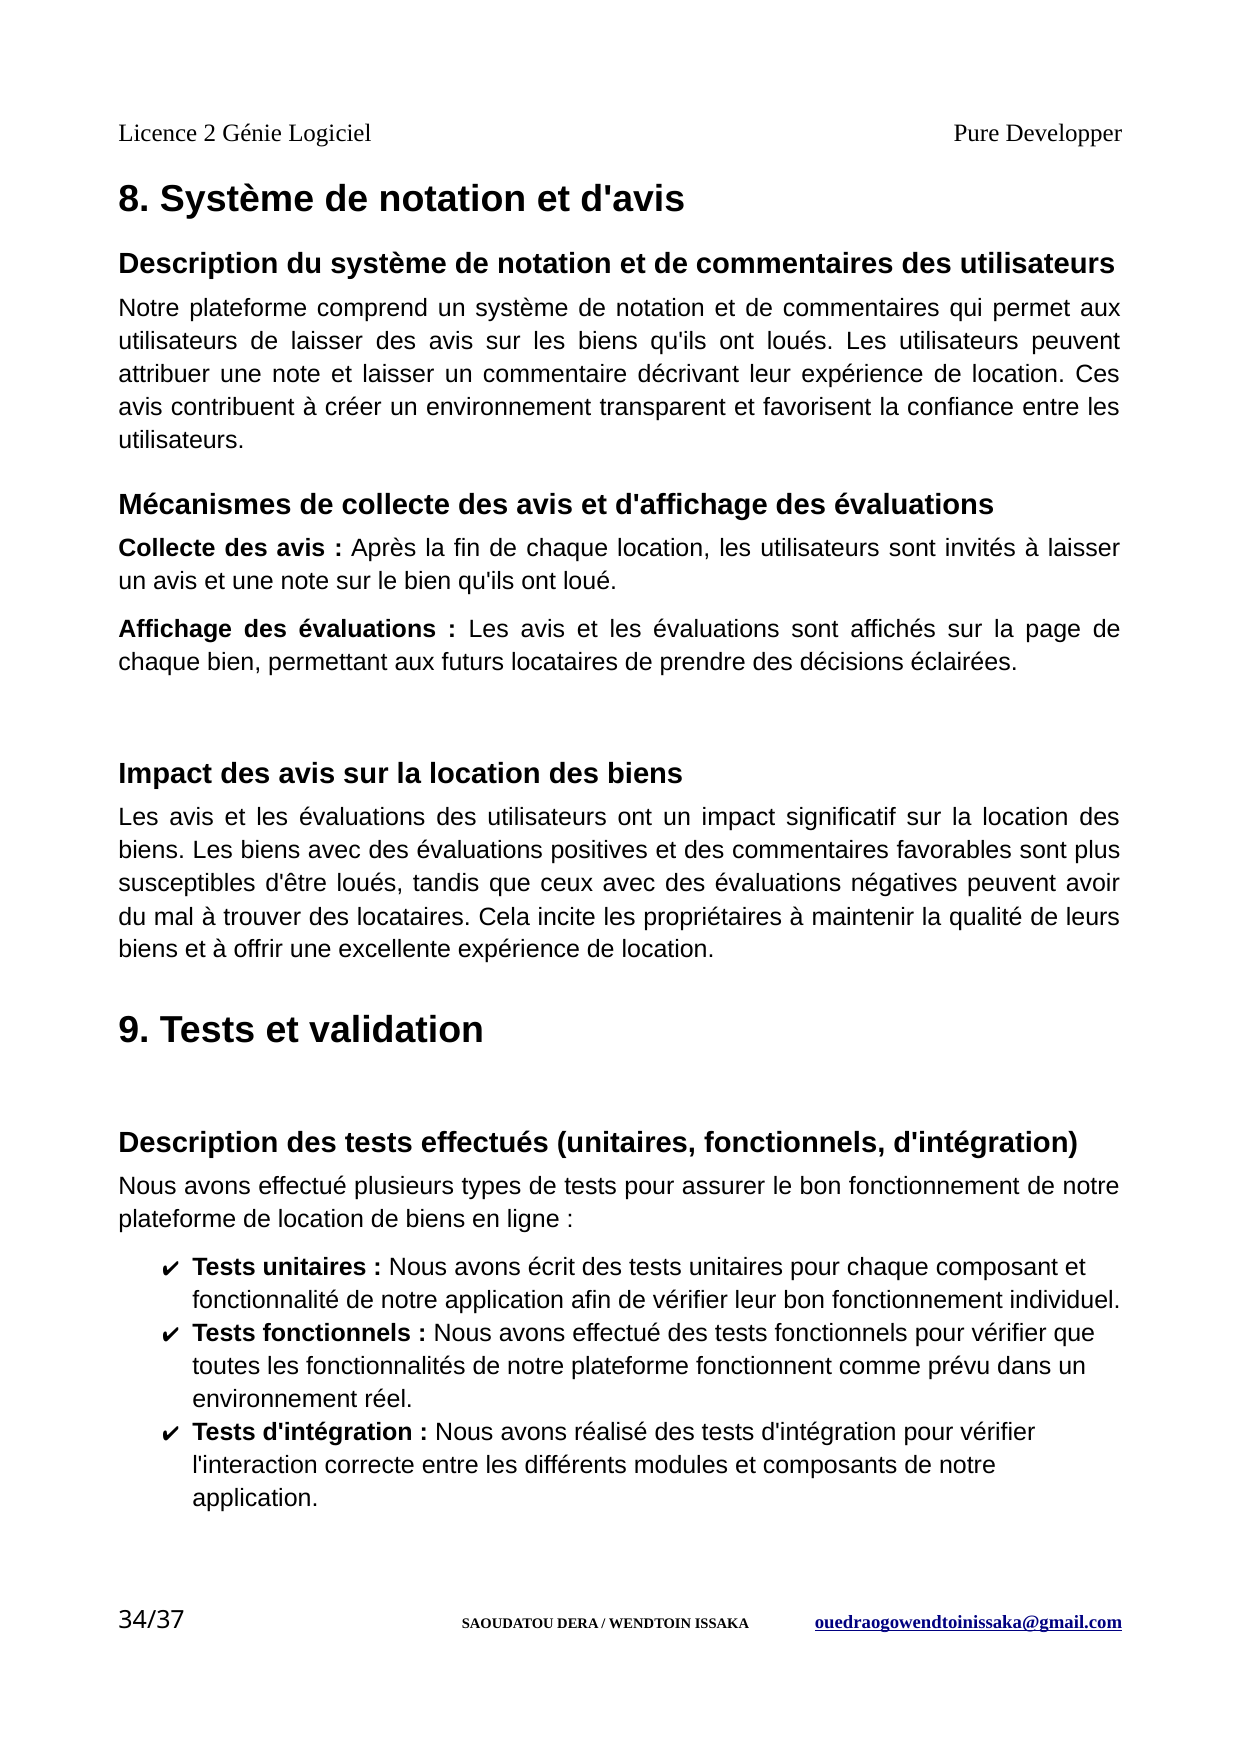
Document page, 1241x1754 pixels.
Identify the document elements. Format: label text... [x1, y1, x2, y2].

text Collecte des avis : Après la fin de chaque location, les utilisateurs sont invités à laisser un avis et une note sur le bien qu'ils ont loué. [118, 533, 1122, 595]
text Affichage des évaluations : Les avis et les évaluations sont affichés sur la page de chaque bien, permettant aux futurs locataires de prendre des décisions éclairées. [118, 613, 1122, 675]
text Les avis et les évaluations des utilisateurs ont un impact significatif sur la location des biens. Les biens avec des évaluations positives et des commentaires favorables sont plus susceptibles d'être loués, tandis que ceux avec des évaluations négatives peuvent avoir du mal à trouver des locataires. Cela incite les propriétaires à maintenir la qualité de leurs biens et à offrir une excellente expérience de location. [118, 802, 1122, 963]
subtitle Impact des avis sur la location des biens [118, 756, 1122, 790]
subtitle Description du système de notation et de commentaires des utilisateurs [118, 247, 1122, 280]
text Nous avons effectué plusieurs types de tests pour assurer le bon fonctionnement de notre plateforme de location de biens en ligne : [118, 1171, 1122, 1233]
list Tests fonctionnels : Nous avons effectué des tests fonctionnels pour vérifier que toutes les fonctionnalités de notre plateforme fonctionnent comme prévu dans un environnement réel. [162, 1318, 1122, 1413]
subtitle 8. Système de notation et d'avis [118, 176, 1122, 219]
subtitle Description des tests effectués (unitaires, fonctionnels, d'intégration) [118, 1125, 1122, 1158]
list Tests d'intégration : Nous avons réalisé des tests d'intégration pour vérifier l'interaction correcte entre les différents modules et composants de notre application. [162, 1417, 1122, 1512]
subtitle Mécanismes de collecte des avis et d'affichage des évaluations [118, 487, 1122, 520]
subtitle 9. Tests et validation [118, 1007, 1122, 1050]
text Notre plateforme comprend un système de notation et de commentaires qui permet aux utilisateurs de laisser des avis sur les biens qu'ils ont loués. Les utilisateurs peuvent attribuer une note et laisser un commentaire décrivant leur expérience de location. Ces avis contribuent à créer un environnement transparent et favorisent la confiance entre les utilisateurs. [118, 293, 1122, 453]
list Tests unitaires : Nous avons écrit des tests unitaires pour chaque composant et fonctionnalité de notre application afin de vérifier leur bon fonctionnement individuel. [162, 1252, 1122, 1313]
